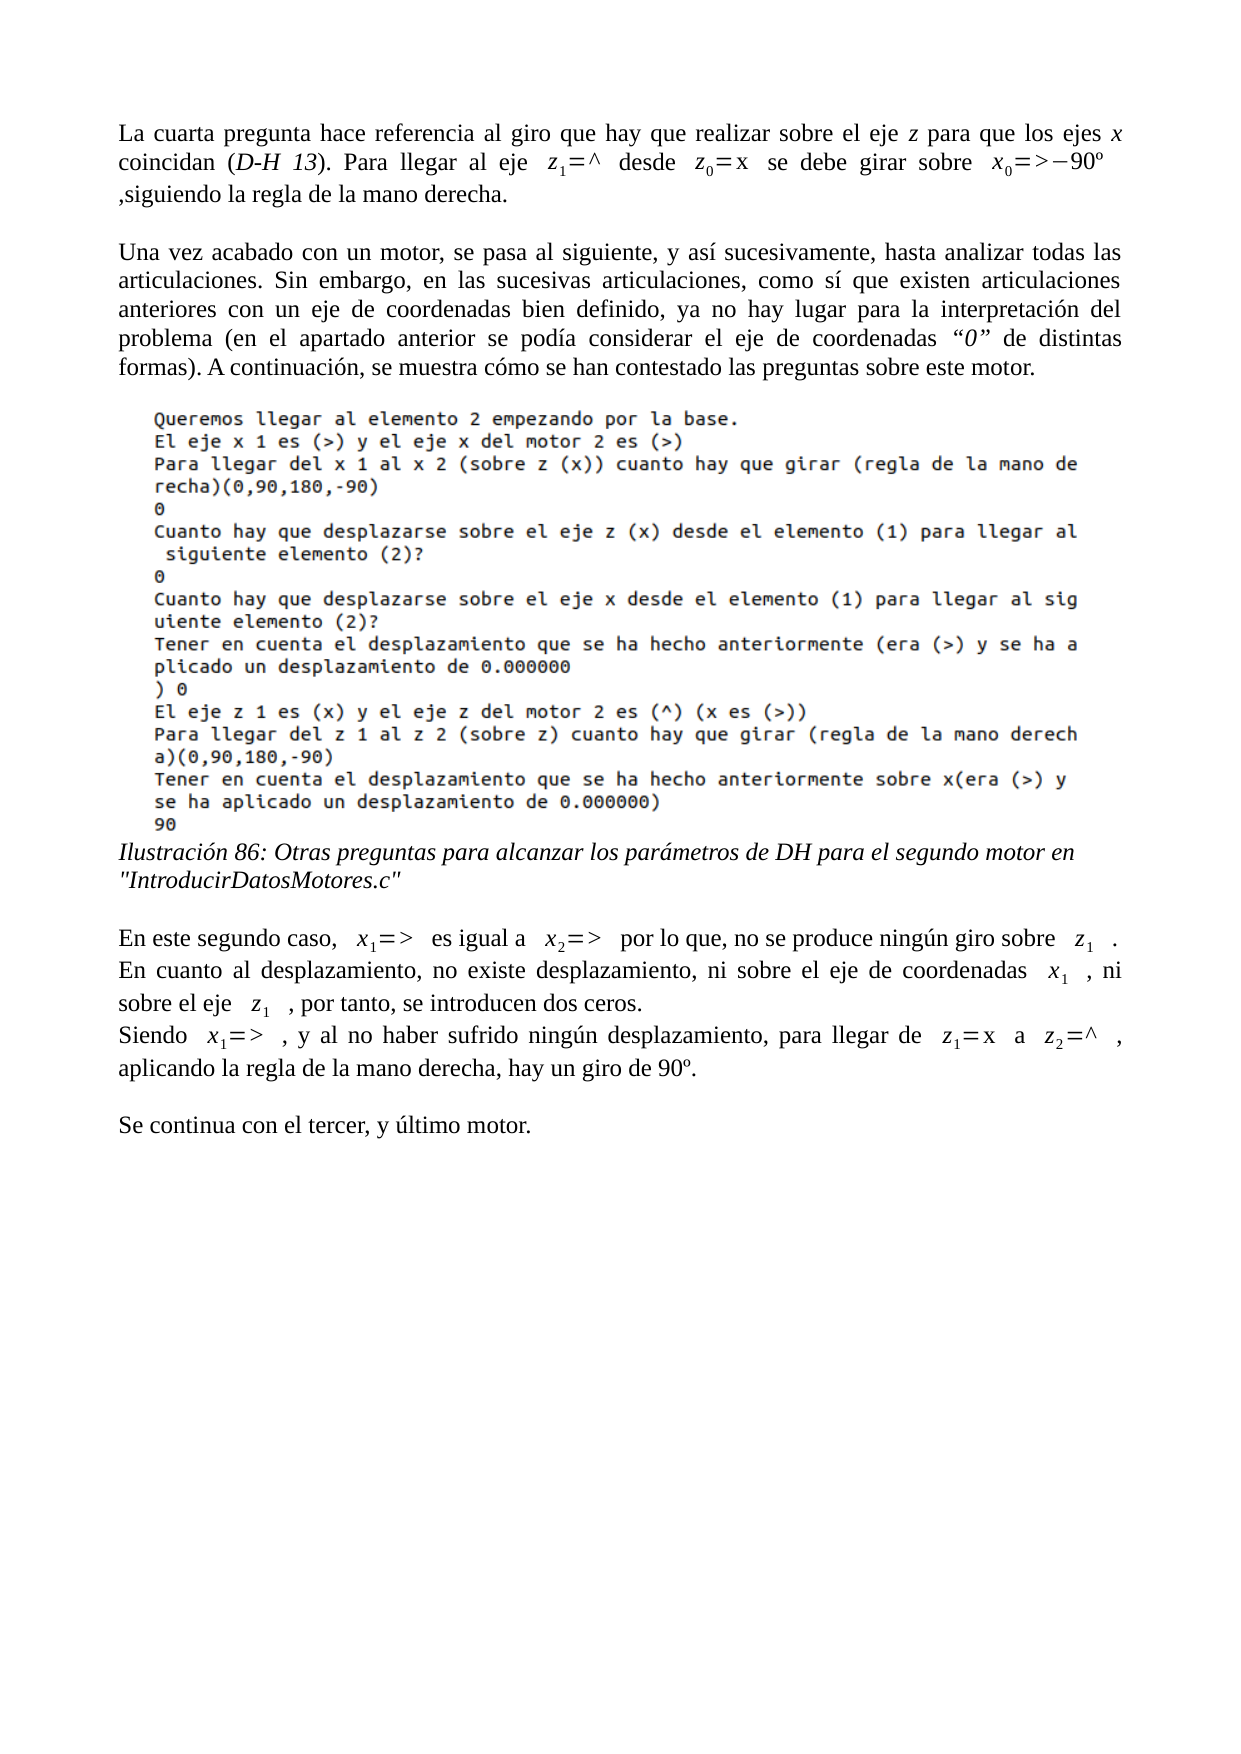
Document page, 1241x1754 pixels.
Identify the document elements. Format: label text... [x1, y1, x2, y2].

text Se continua con el tercer, y último motor. [118, 1111, 1122, 1139]
text Ilustración 86: Otras preguntas para alcanzar los parámetros de DH para el segundo motor en "IntroducirDatosMotores.c" [118, 422, 1122, 894]
text Siendo, y al no haber sufrido ningún desplazamiento, para llegar dea, aplicando la regla de la mano derecha, hay un giro de 90º. [118, 1021, 1122, 1082]
text Una vez acabado con un motor, se pasa al siguiente, y así sucesivamente, hasta analizar todas las articulaciones. Sin embargo, en las sucesivas articulaciones, como sí que existen articulaciones anteriores con un eje de coordenadas bien definido, ya no hay lugar para la interpretación del problema (en el apartado anterior se podía considerar el eje de coordenadas “0” de distintas formas). A continuación, se muestra cómo se han contestado las preguntas sobre este motor. [118, 237, 1122, 381]
picture [153, 409, 1087, 837]
text En cuanto al desplazamiento, no existe desplazamiento, ni sobre el eje de coordenadas, ni sobre el eje, por tanto, se introducen dos ceros. [118, 956, 1122, 1021]
text La cuarta pregunta hace referencia al giro que hay que realizar sobre el eje z para que los ejes x coincidan (D-H 13). Para llegar al ejedesdese debe girar sobre,siguiendo la regla de la mano derecha. [118, 118, 1122, 208]
text En este segundo caso,es igual apor lo que, no se produce ningún giro sobre. [118, 923, 1122, 956]
